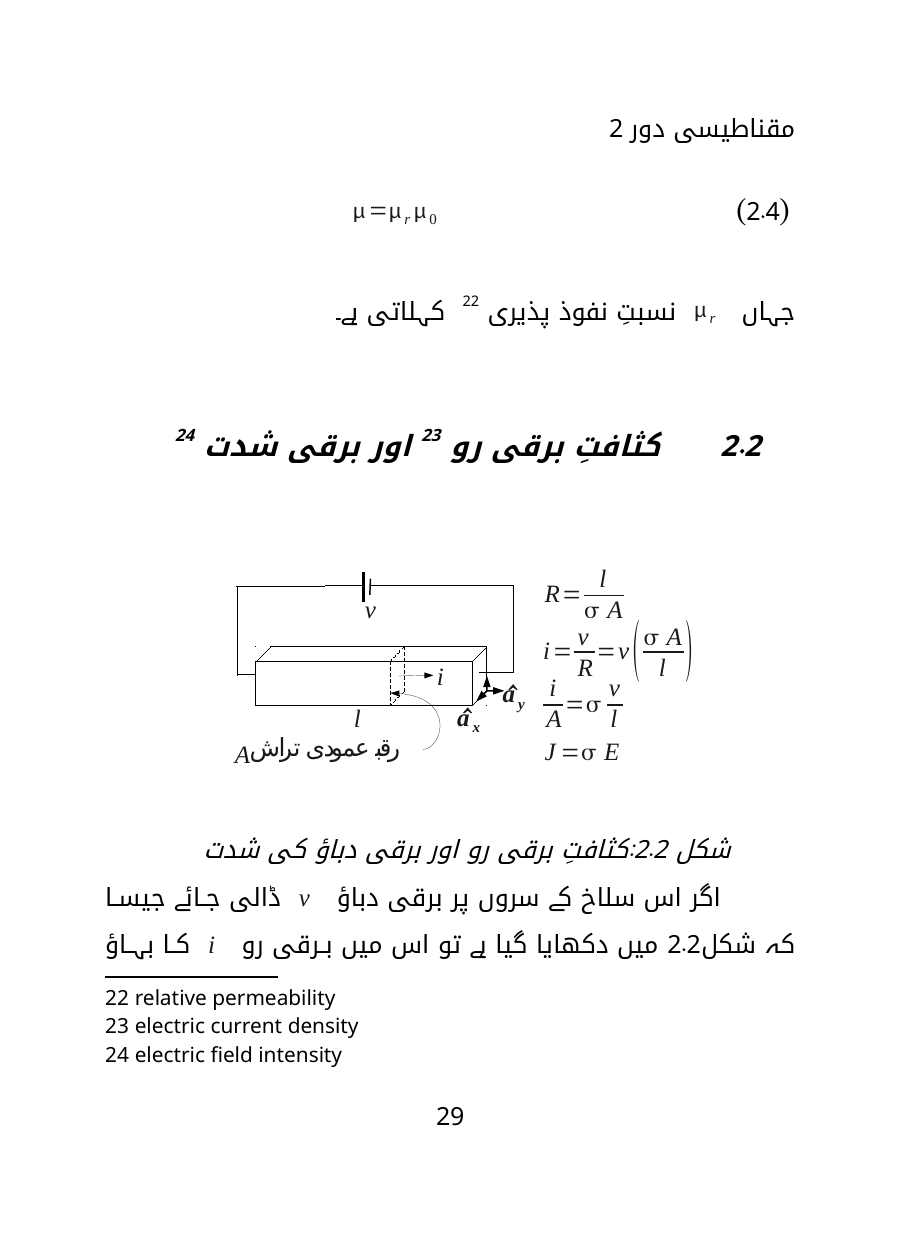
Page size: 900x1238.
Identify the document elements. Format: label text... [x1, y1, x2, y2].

text relative permeability [105, 983, 795, 1012]
text اگر اس سلاخ کے سروں پر برقی دباؤ ڈالی جائے جیسا کہ شکل2.2 میں دکھایا گیا ہے تو اس میں برقی رو کا بہاؤ ہو گا جس کی مقدار اہم کے قانون سے یوں حاصل ہوتا ہے [105, 487, 795, 969]
text شکل 2.2:کثافتِ برقی رو اور برقی دباؤ کی شدت [169, 499, 731, 874]
text جہاں نسبتِ نفوذ پذیری کہلاتی ہے۔ [105, 288, 795, 335]
subtitle کثافتِ برقی رو اور برقی شدت [105, 419, 720, 474]
table_header [105, 183, 675, 254]
list electric current density [105, 1012, 795, 1040]
table_header (2.4) [675, 183, 795, 254]
list electric field intensity [105, 1040, 795, 1068]
